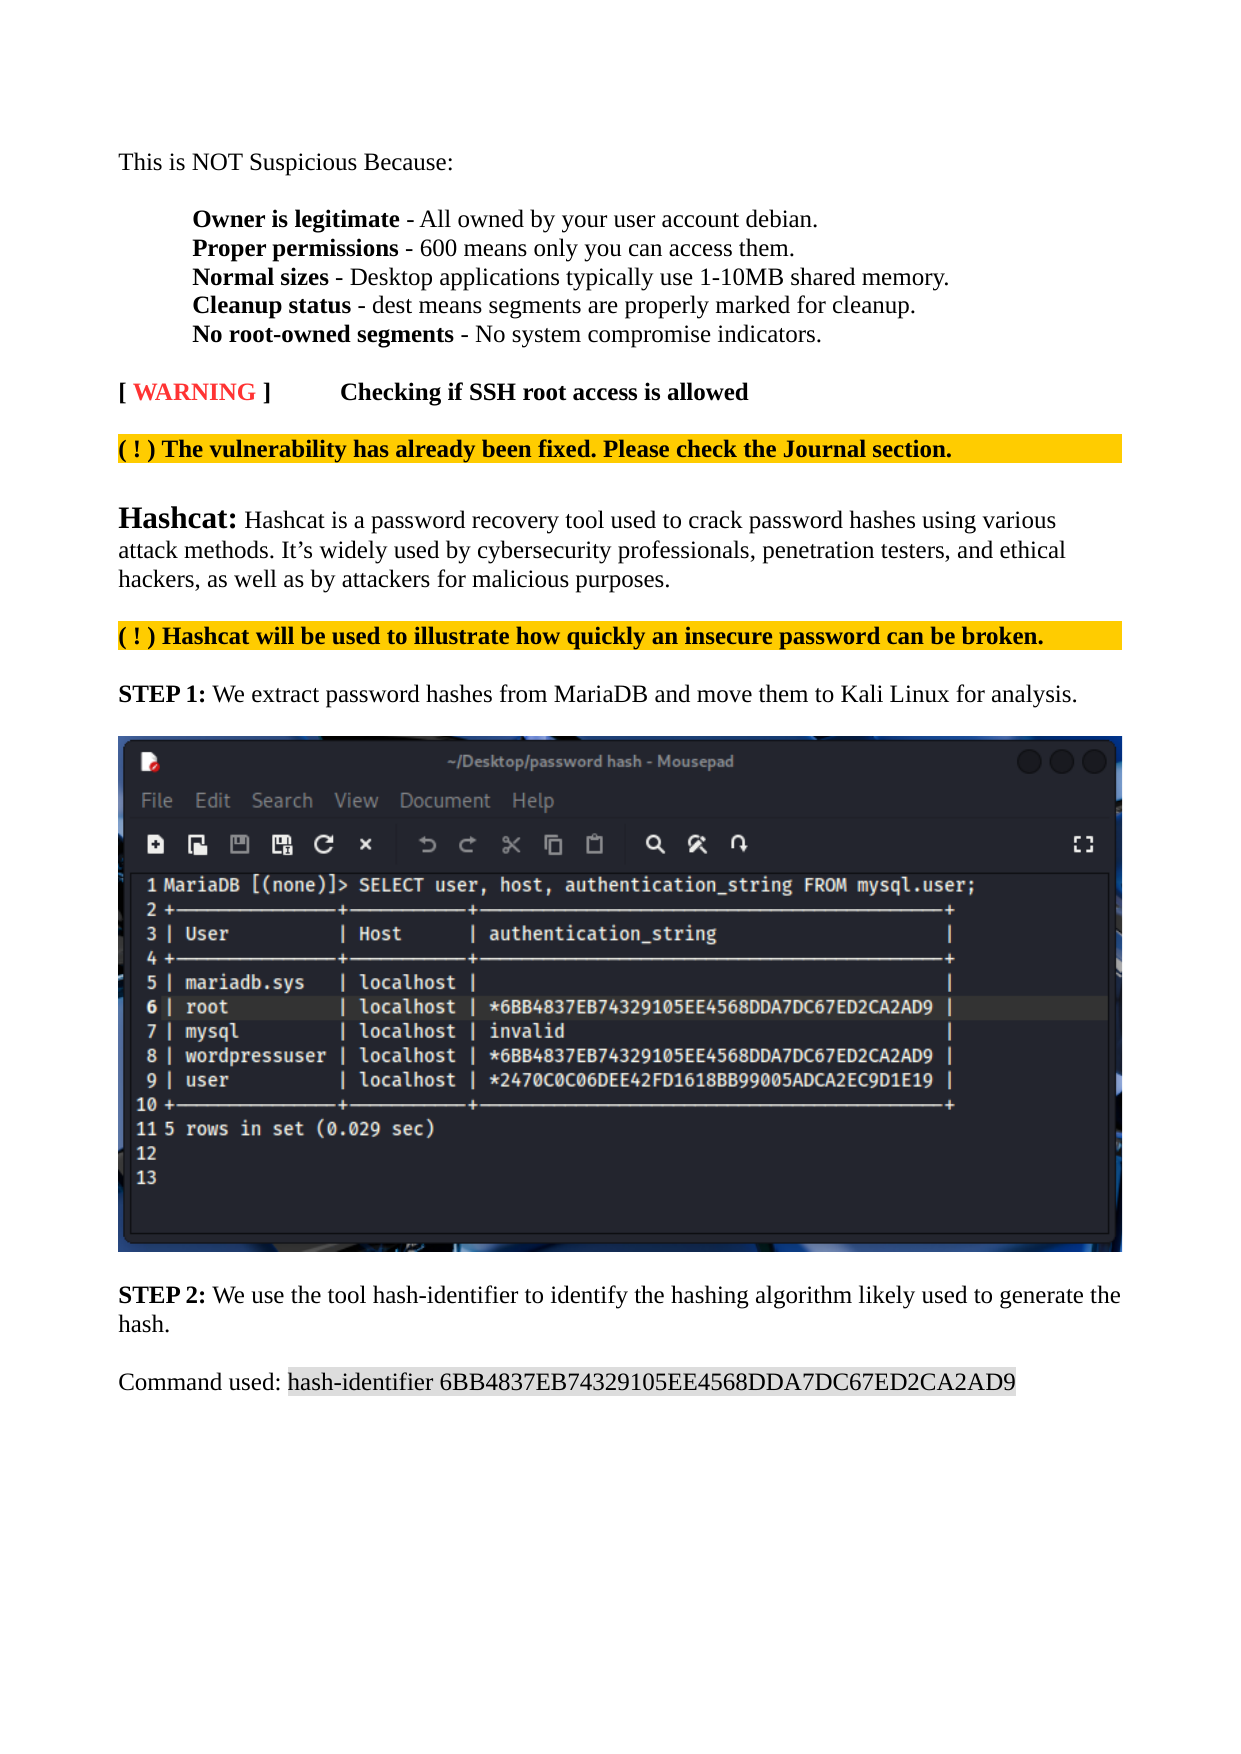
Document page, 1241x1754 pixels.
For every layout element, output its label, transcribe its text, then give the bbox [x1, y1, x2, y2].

text This is NOT Suspicious Because: [118, 147, 1122, 176]
text Normal sizes - Desktop applications typically use 1-10MB shared memory. [118, 262, 1122, 291]
text No root-owned segments - No system compromise indicators. [118, 319, 1122, 348]
text Cleanup status - dest means segments are properly marked for cleanup. [118, 291, 1122, 319]
text Proper permissions - 600 means only you can access them. [118, 233, 1122, 262]
text STEP 2: We use the tool hash-identifier to identify the hashing algorithm likely used to generate the hash. [118, 1281, 1122, 1338]
text Owner is legitimate - All owned by your user account debian. [118, 204, 1122, 233]
picture [118, 736, 1123, 1252]
text Hashcat: Hashcat is a password recovery tool used to crack password hashes using various attack methods. It’s widely used by cybersecurity professionals, penetration testers, and ethical hackers, as well as by attackers for malicious purposes. [118, 499, 1122, 592]
text ( ! ) The vulnerability has already been fixed. Please check the Journal section. [118, 434, 1122, 463]
text Command used: hash-identifier 6BB4837EB74329105EE4568DDA7DC67ED2CA2AD9 [118, 1367, 1122, 1396]
text ( ! ) Hashcat will be used to illustrate how quickly an insecure password can be broken. [118, 621, 1122, 650]
text [ WARNING ] Checking if SSH root access is allowed [118, 377, 1122, 406]
text STEP 1: We extract password hashes from MariaDB and move them to Kali Linux for analysis. [118, 679, 1122, 707]
